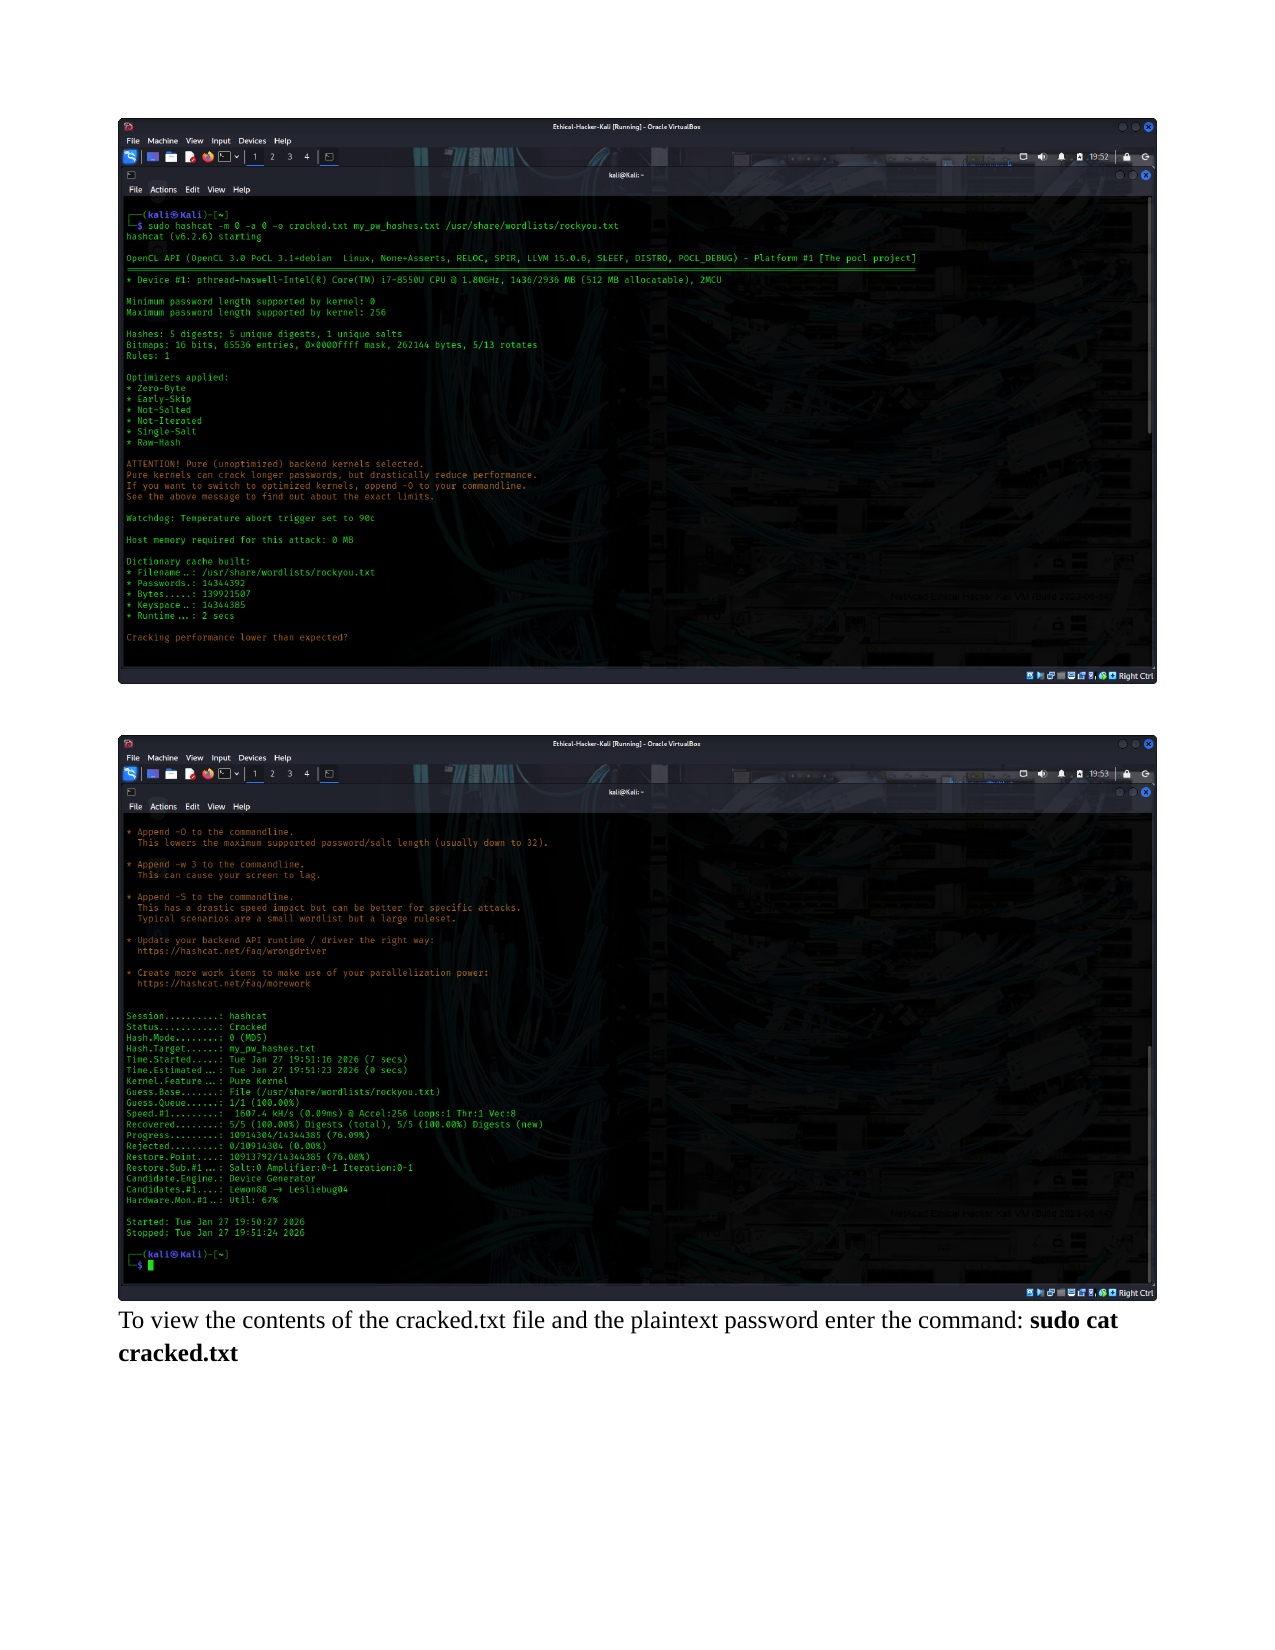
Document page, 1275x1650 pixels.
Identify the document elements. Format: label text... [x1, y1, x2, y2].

text To view the contents of the cracked.txt file and the plaintext password enter the command: sudo cat cracked.txt [118, 1301, 1157, 1367]
picture [118, 735, 1157, 1301]
picture [118, 118, 1157, 684]
